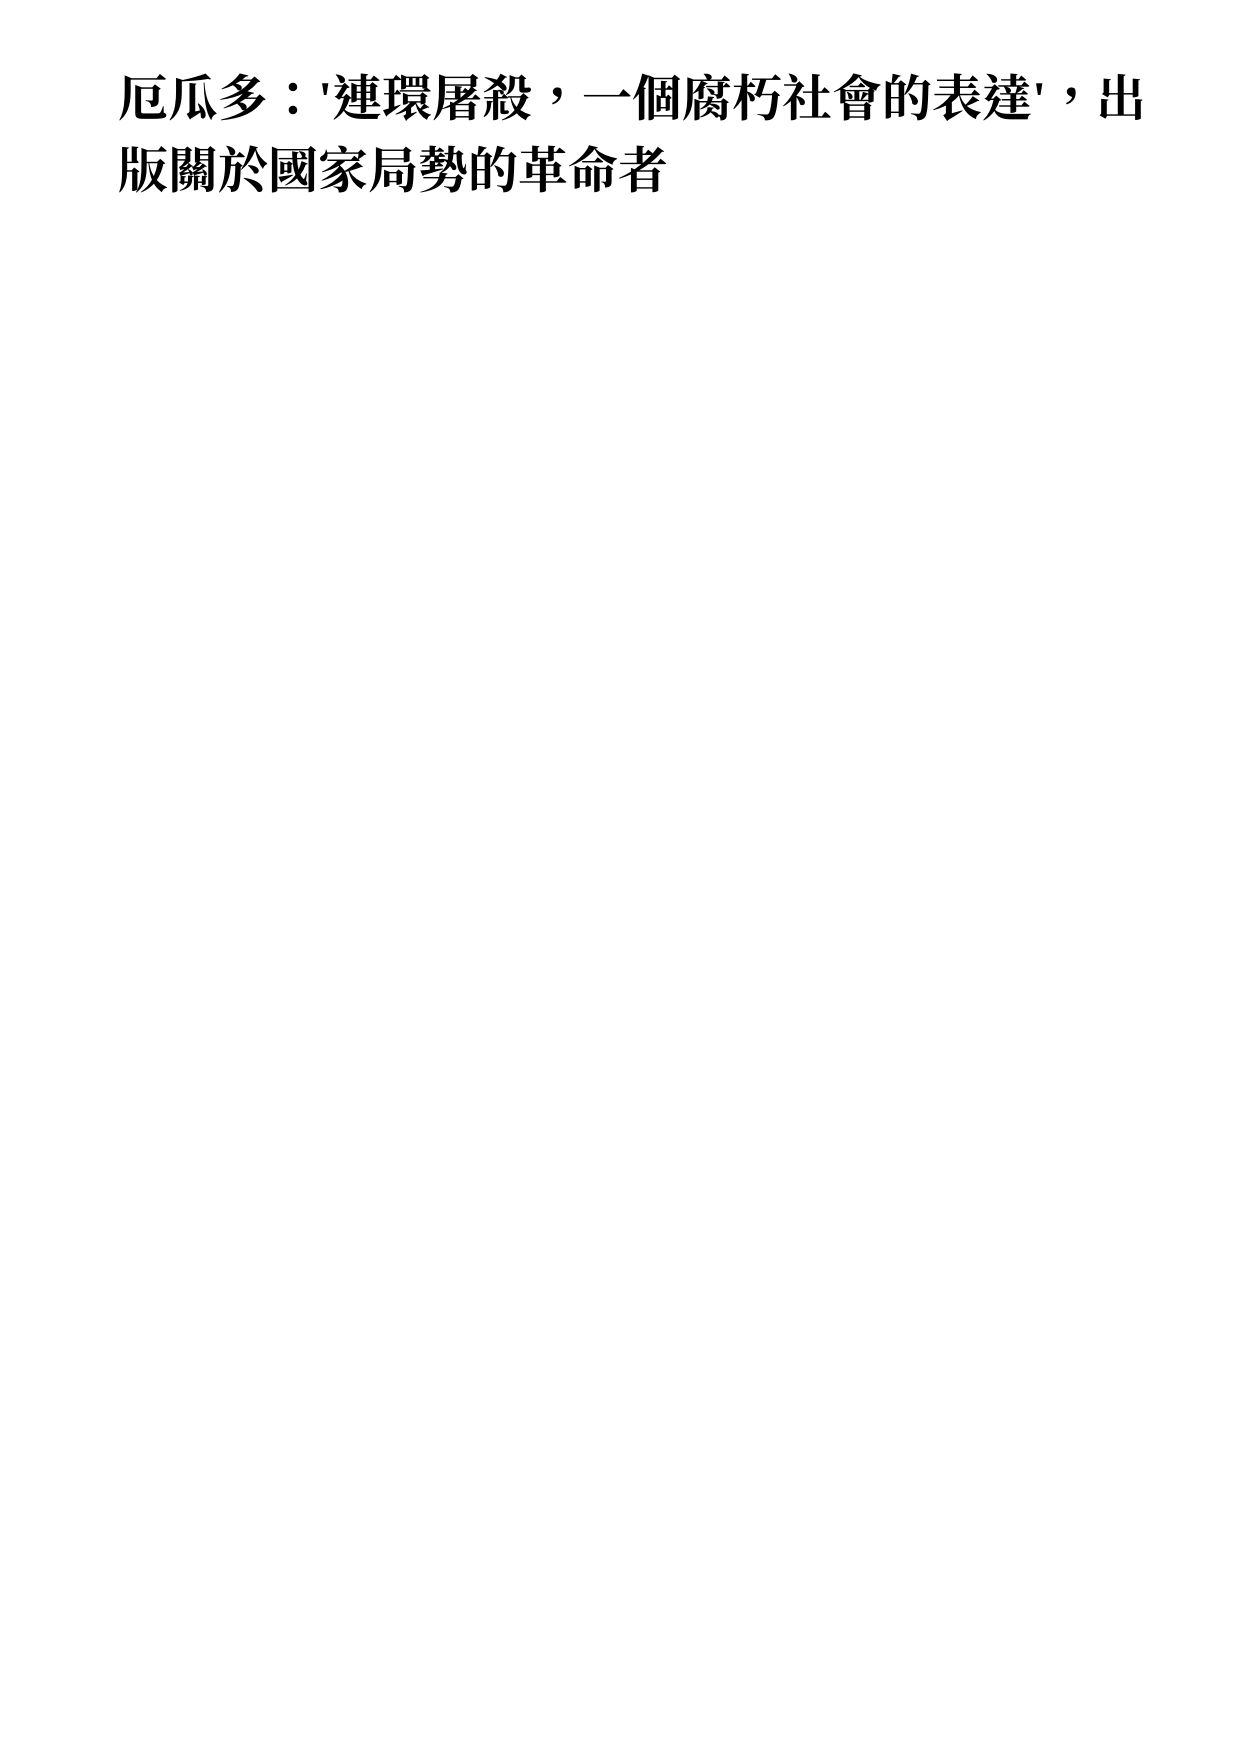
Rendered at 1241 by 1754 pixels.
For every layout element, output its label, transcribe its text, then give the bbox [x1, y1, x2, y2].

subtitle 厄瓜多：'連環屠殺，一個腐朽社會的表達'，出版關於國家局勢的革命者 [118, 59, 1181, 203]
